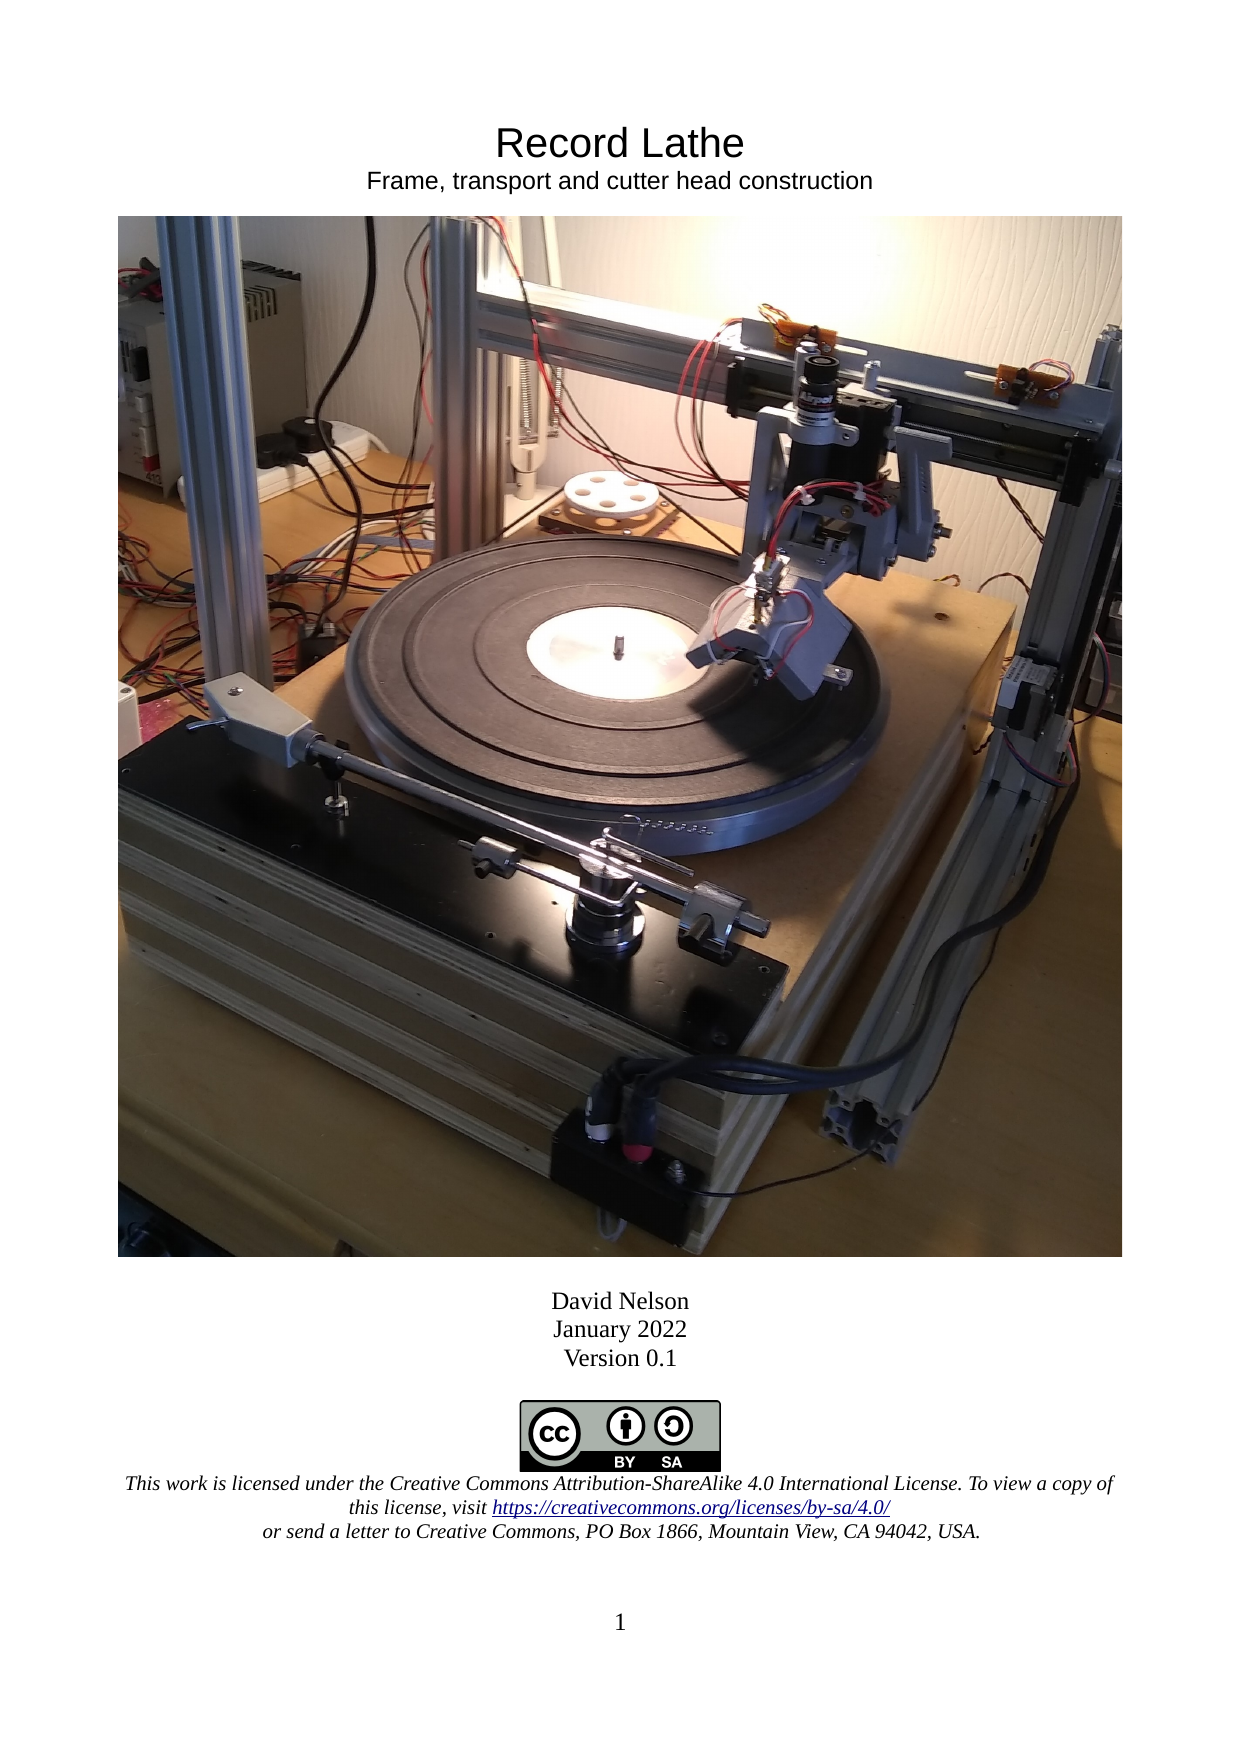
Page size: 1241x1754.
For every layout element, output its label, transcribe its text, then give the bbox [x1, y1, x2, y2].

text This work is licensed under the Creative Commons Attribution-ShareAlike 4.0 International License. To view a copy of this license, visit https://creativecommons.org/licenses/by-sa/4.0/ [118, 1401, 1122, 1519]
text Frame, transport and cutter head construction [118, 166, 1122, 195]
text or send a letter to Creative Commons, PO Box 1866, Mountain View, CA 94042, USA. [118, 1519, 1122, 1543]
text David Nelson [118, 1286, 1122, 1314]
picture [519, 1400, 721, 1472]
picture [118, 216, 1123, 1257]
text January 2022 [118, 1314, 1122, 1343]
text Version 0.1 [118, 1343, 1122, 1372]
text Record Lathe [118, 118, 1122, 166]
